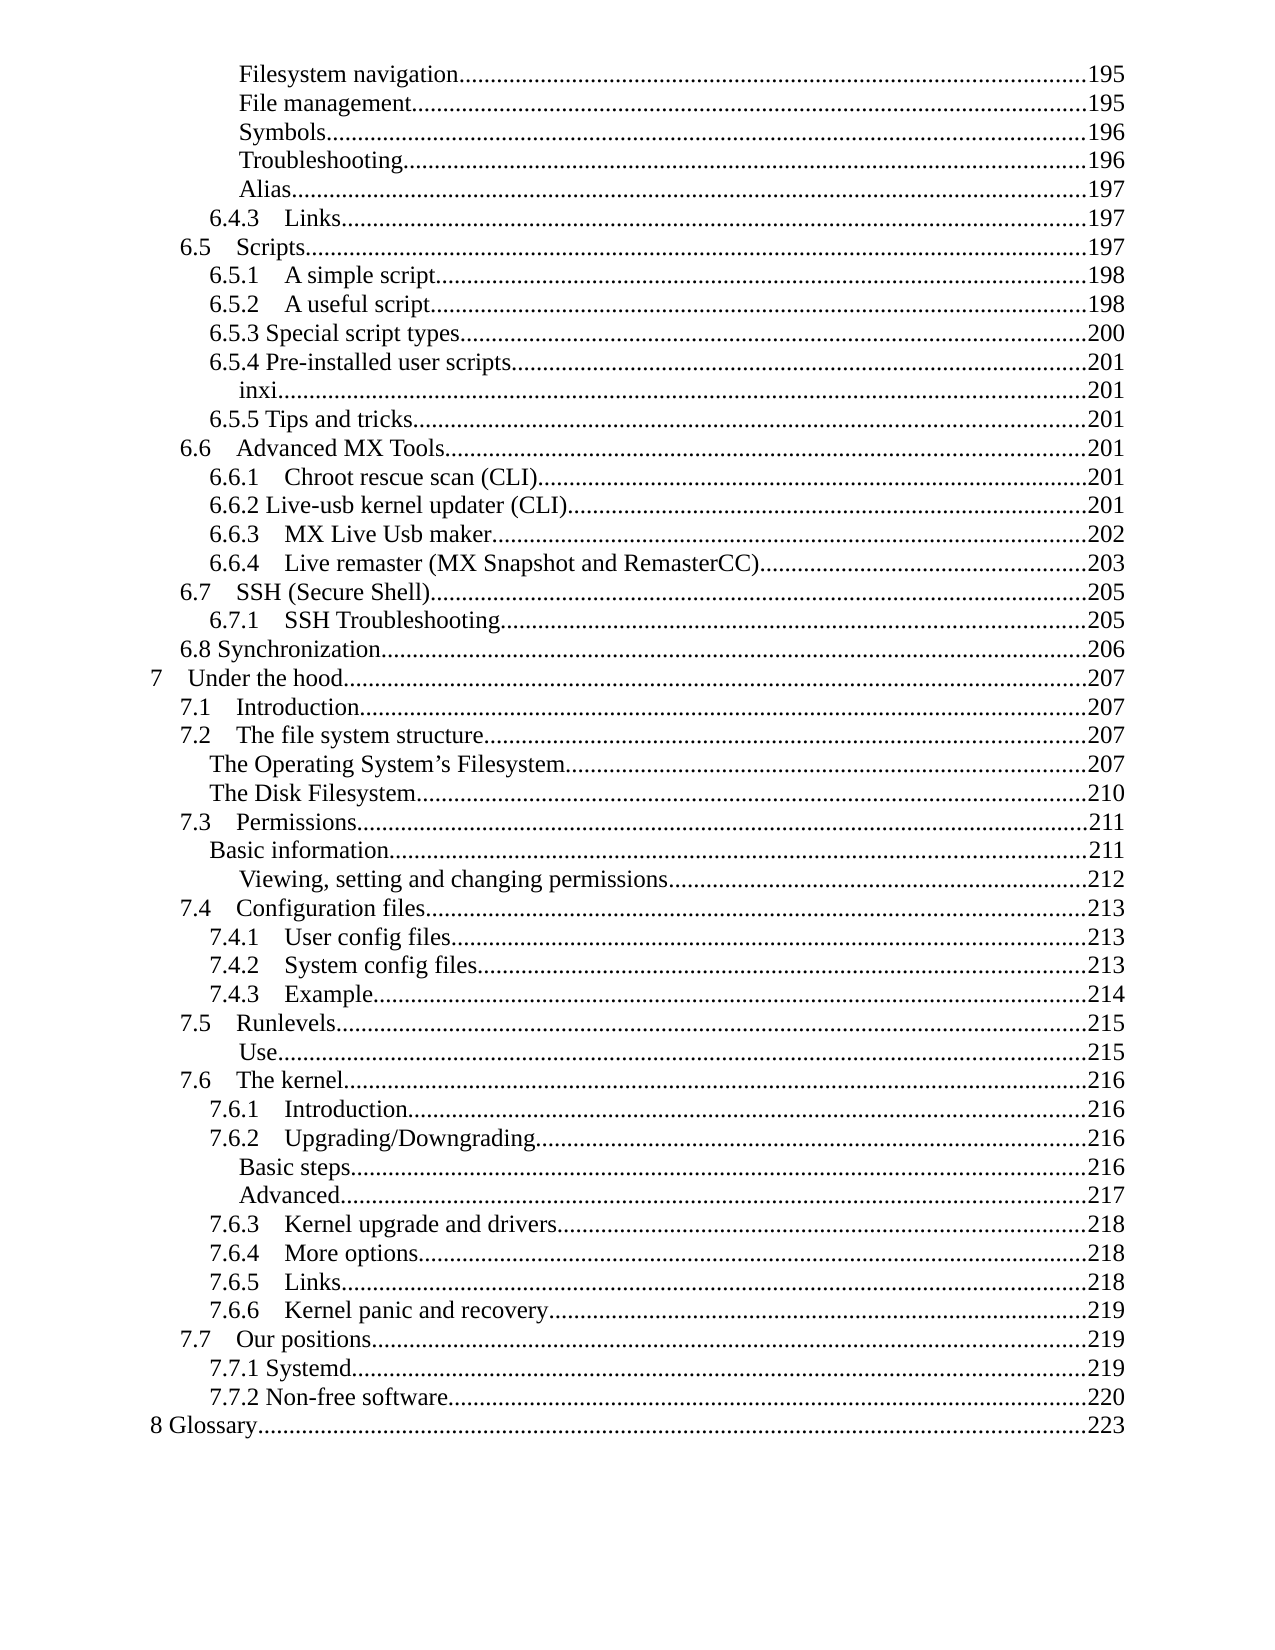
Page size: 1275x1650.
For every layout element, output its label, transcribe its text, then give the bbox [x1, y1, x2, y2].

text Alias 197 [238, 174, 1125, 203]
text 7.6.2 Upgrading/Downgrading 216 [209, 1123, 1125, 1152]
text 6.7.1 SSH Troubleshooting 205 [209, 605, 1125, 634]
text 6.6.2 Live-usb kernel updater (CLI) 201 [209, 490, 1125, 519]
text 7.6.3 Kernel upgrade and drivers 218 [209, 1209, 1125, 1238]
text 6.6.3 MX Live Usb maker 202 [209, 519, 1125, 548]
text Basic steps 216 [238, 1152, 1125, 1180]
text 6.6.1 Chroot rescue scan (CLI) 201 [209, 462, 1125, 490]
text 7.6.4 More options 218 [209, 1238, 1125, 1267]
text 7.6.6 Kernel panic and recovery 219 [209, 1295, 1125, 1324]
text File management 195 [238, 88, 1125, 117]
text 6.5.1 A simple script 198 [209, 260, 1125, 289]
text Advanced 217 [238, 1180, 1125, 1209]
text Viewing, setting and changing permissions 212 [238, 864, 1125, 893]
text 7.6.5 Links 218 [209, 1267, 1125, 1295]
text inxi 201 [238, 375, 1125, 404]
text Use 215 [238, 1037, 1125, 1065]
text 7.4.1 User config files 213 [209, 922, 1125, 950]
text 7.4.2 System config files 213 [209, 950, 1125, 979]
text The Disk Filesystem 210 [209, 778, 1125, 807]
text 6.5.2 A useful script 198 [209, 289, 1125, 318]
text Basic information 211 [209, 835, 1125, 864]
text The Operating System’s Filesystem 207 [209, 749, 1125, 778]
text Symbols 196 [238, 117, 1125, 145]
text 6.5.4 Pre-installed user scripts 201 [209, 347, 1125, 375]
text 6.4.3 Links 197 [209, 203, 1125, 232]
text 7.7.1 Systemd 219 [209, 1353, 1125, 1382]
text 7.7.2 Non-free software 220 [209, 1382, 1125, 1410]
text 6.6.4 Live remaster (MX Snapshot and RemasterCC) 203 [209, 548, 1125, 577]
text 6.5.5 Tips and tricks 201 [209, 404, 1125, 433]
text Troubleshooting 196 [238, 145, 1125, 174]
text 7.6.1 Introduction 216 [209, 1094, 1125, 1123]
text Filesystem navigation 195 [238, 59, 1125, 88]
text 6.5.3 Special script types 200 [209, 318, 1125, 347]
text 7.4.3 Example 214 [209, 979, 1125, 1008]
